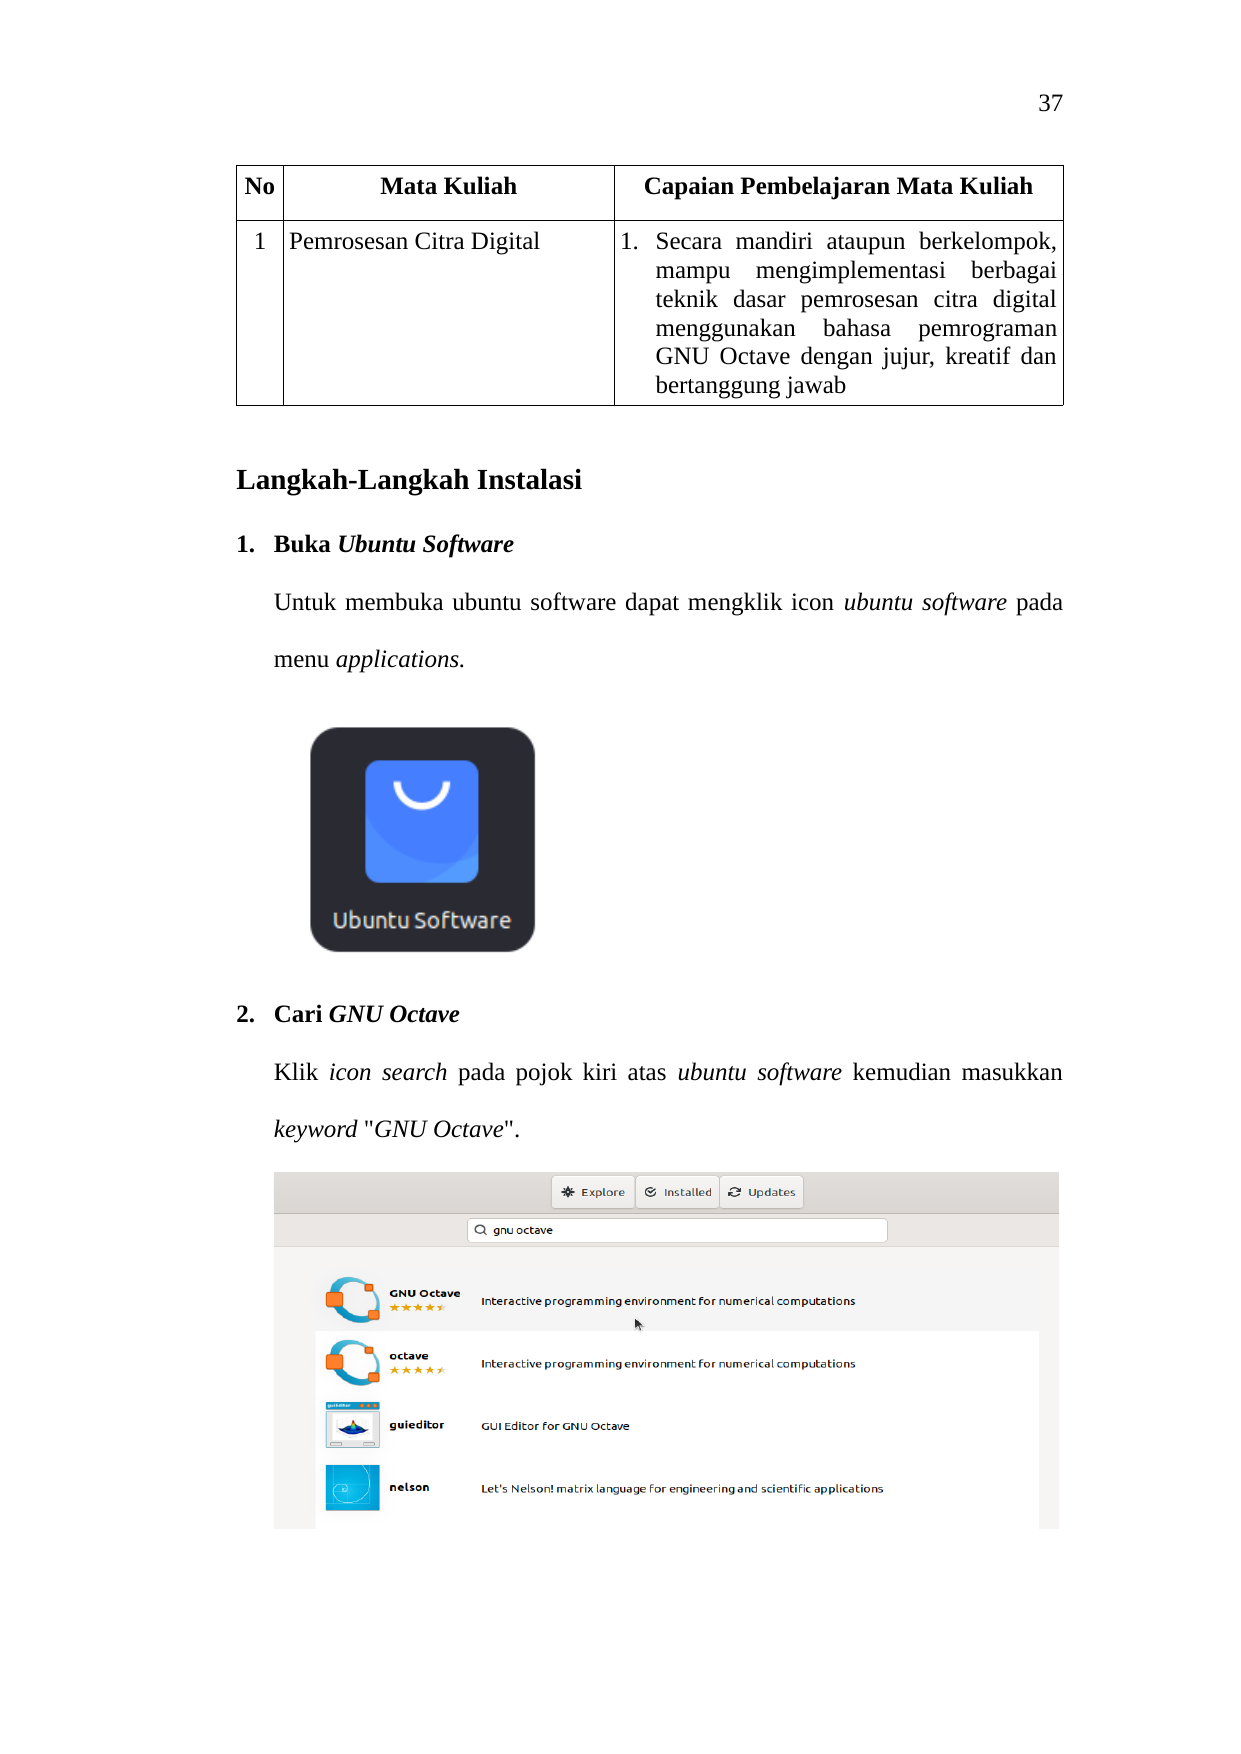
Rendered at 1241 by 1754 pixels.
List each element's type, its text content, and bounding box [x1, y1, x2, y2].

table_cell Pemrosesan Citra Digital [284, 221, 614, 405]
list Cari GNU Octave [236, 999, 1063, 1028]
table_header No [237, 166, 283, 220]
list Untuk membuka ubuntu software dapat mengklik icon ubuntu software pada menu applications. [236, 587, 1063, 673]
picture [273, 702, 576, 971]
table_cell 1 [237, 221, 283, 405]
list Klik icon search pada pojok kiri atas ubuntu software kemudian masukkan keyword "GNU Octave". [236, 1057, 1063, 1143]
table_header Capaian Pembelajaran Mata Kuliah [615, 166, 1063, 220]
table_header Mata Kuliah [284, 166, 614, 220]
table_cell Secara mandiri ataupun berkelompok, mampu mengimplementasi berbagai teknik dasar pemrosesan citra digital menggunakan bahasa pemrograman GNU Octave dengan jujur, kreatif dan bertanggung jawab [615, 221, 1063, 405]
text Langkah-Langkah Instalasi [236, 462, 1063, 496]
list Buka Ubuntu Software [236, 529, 1063, 558]
